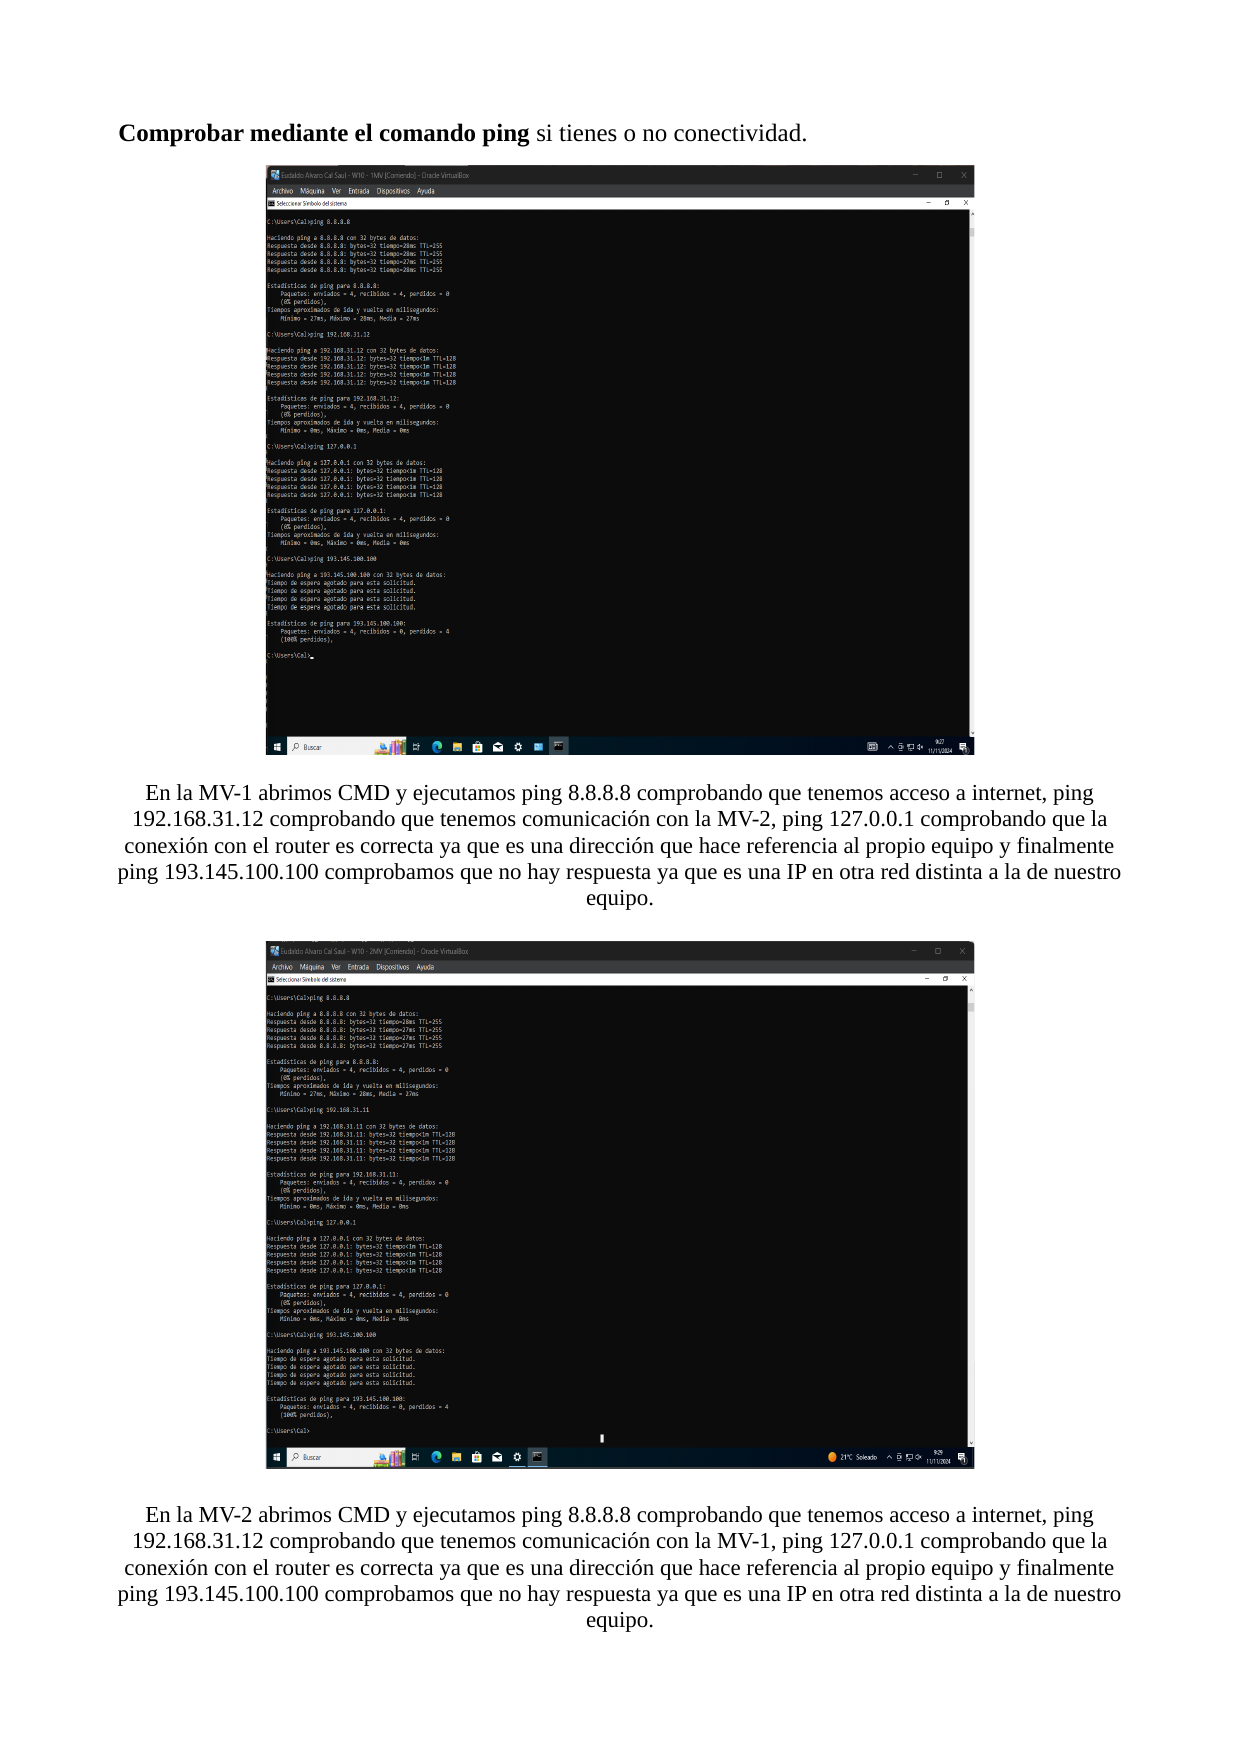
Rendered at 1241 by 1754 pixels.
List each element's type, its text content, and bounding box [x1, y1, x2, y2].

text Comprobar mediante el comando ping si tienes o no conectividad. [118, 118, 1122, 147]
picture [265, 941, 975, 1469]
picture [265, 165, 975, 755]
